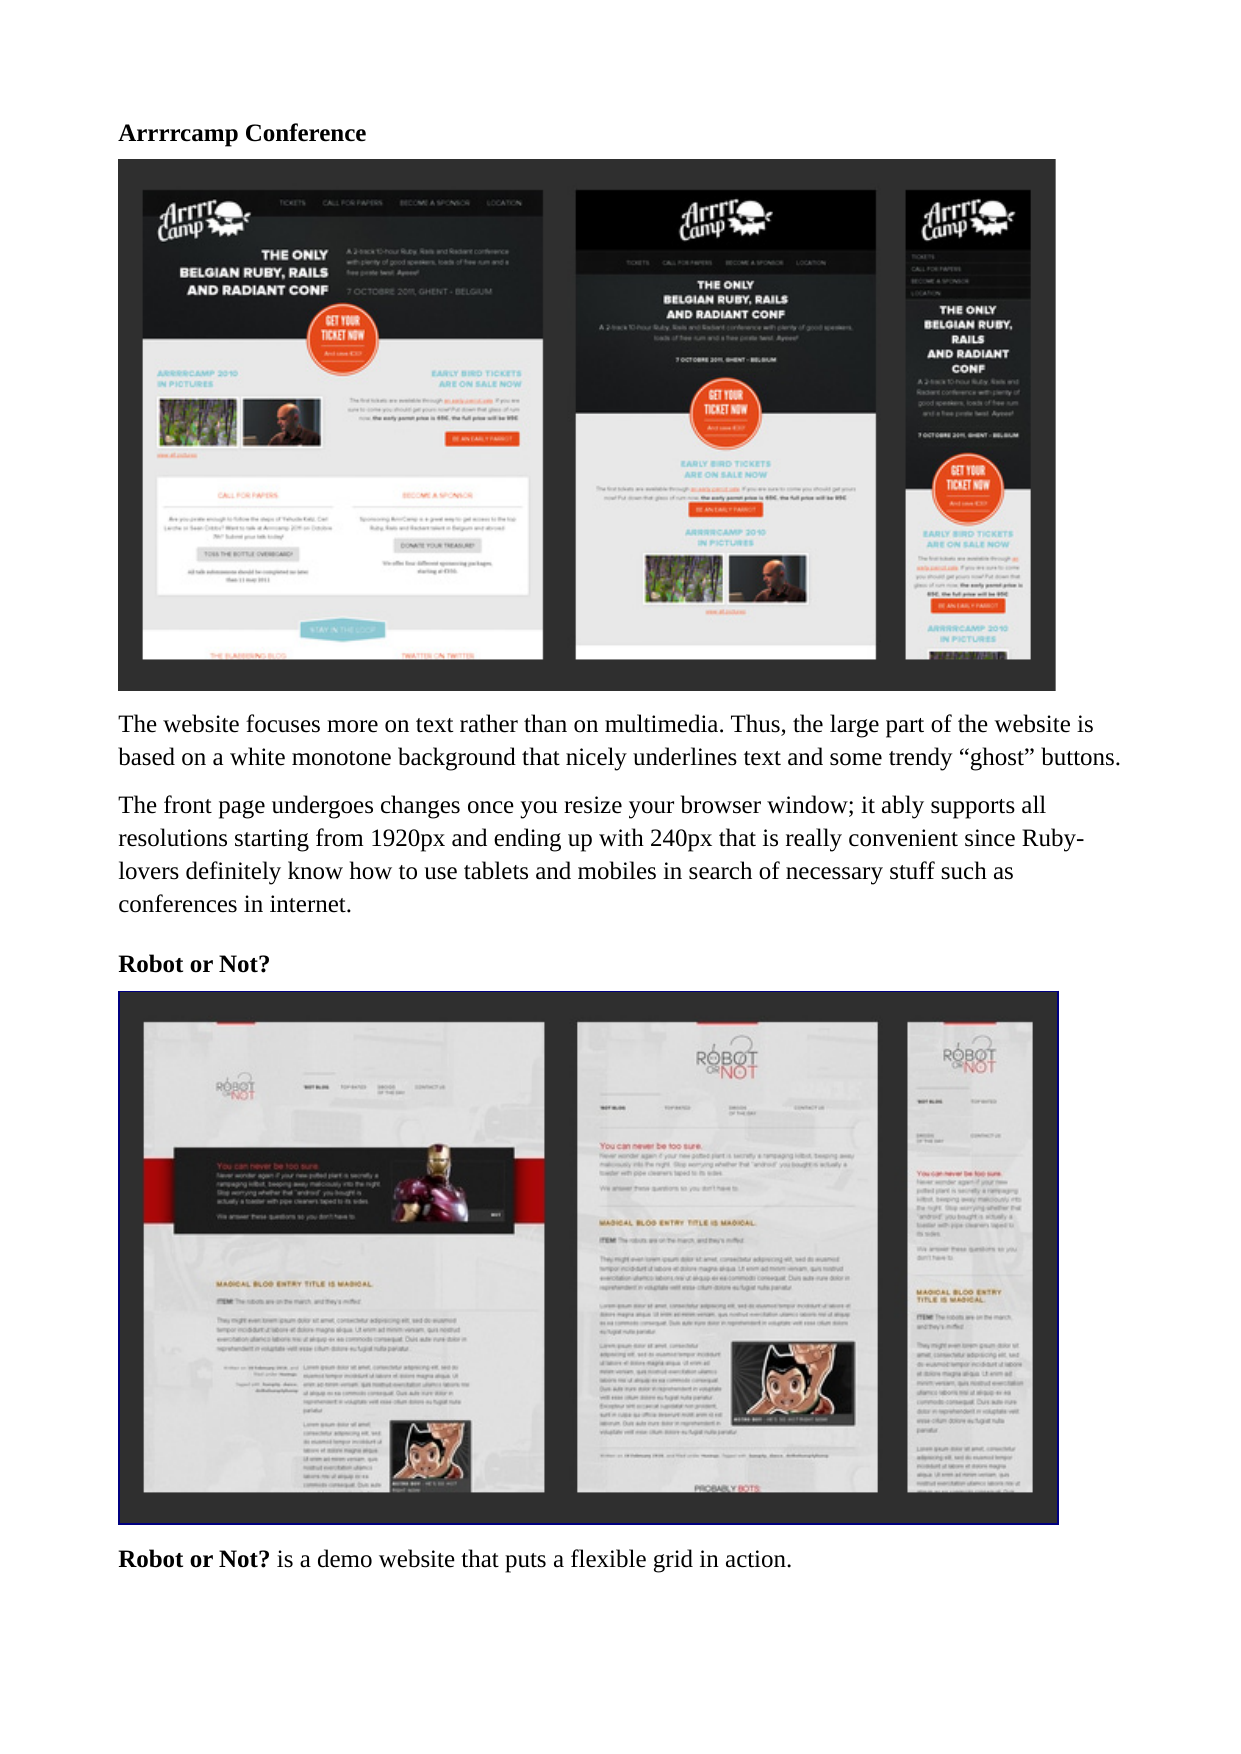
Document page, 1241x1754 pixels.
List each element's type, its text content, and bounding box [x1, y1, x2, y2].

subtitle Robot or Not? [118, 949, 1122, 978]
subtitle Arrrrcamp Conference [118, 118, 1122, 147]
text The website focuses more on text rather than on multimedia. Thus, the large part of the website is based on a white monotone background that nicely underlines text and some trendy “ghost” buttons. [118, 709, 1122, 771]
picture [118, 159, 1056, 691]
picture [120, 992, 1057, 1523]
text The front page undergoes changes once you resize your browser window; it ably supports all resolutions starting from 1920px and ending up with 240px that is really convenient since Ruby-lovers definitely know how to use tablets and mobiles in search of necessary stuff such as conferences in internet. [118, 790, 1122, 918]
text Robot or Not? is a demo website that puts a flexible grid in action. [118, 1544, 1122, 1572]
